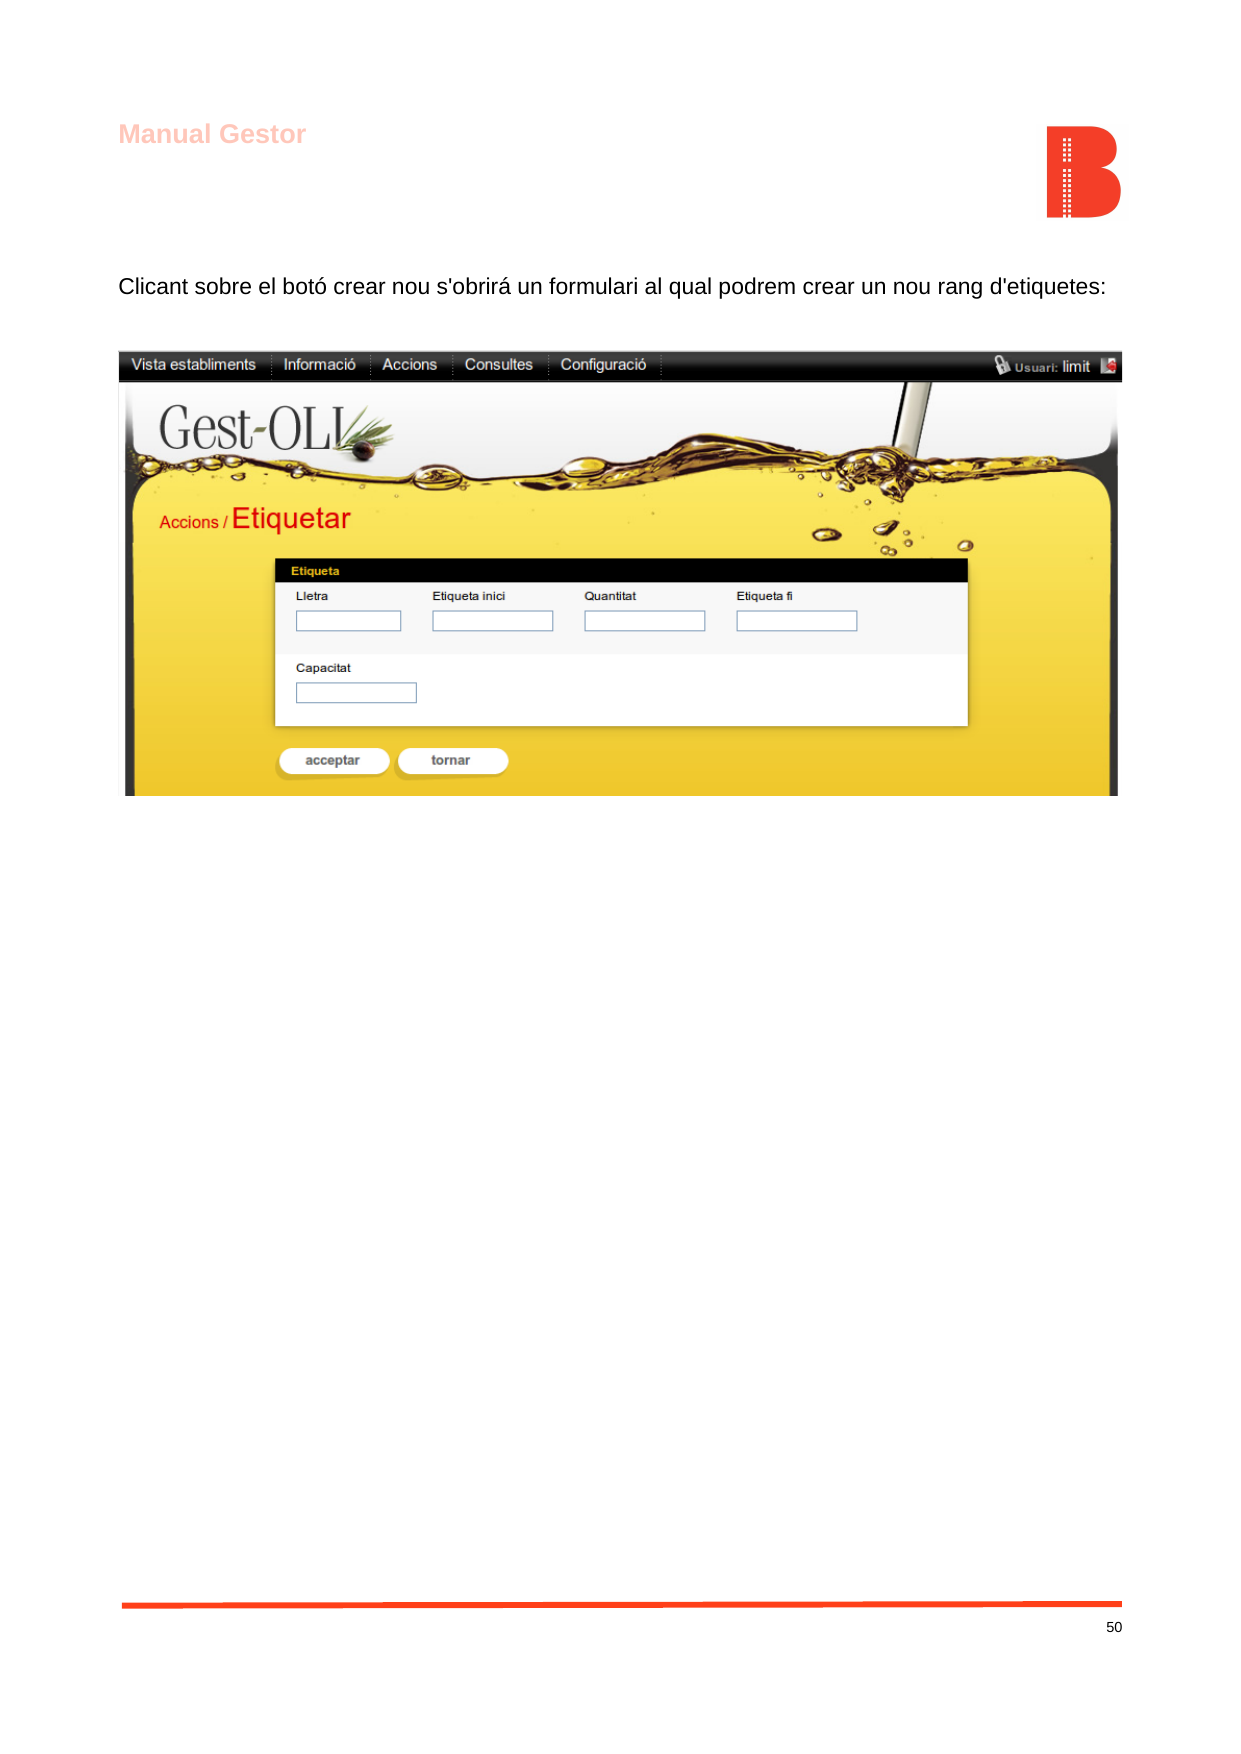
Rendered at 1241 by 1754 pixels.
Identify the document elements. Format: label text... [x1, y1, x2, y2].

text Clicant sobre el botó crear nou s'obrirá un formulari al qual podrem crear un nou rang d'etiquetes: [118, 273, 1122, 299]
picture [118, 350, 1123, 796]
picture [1036, 124, 1130, 221]
